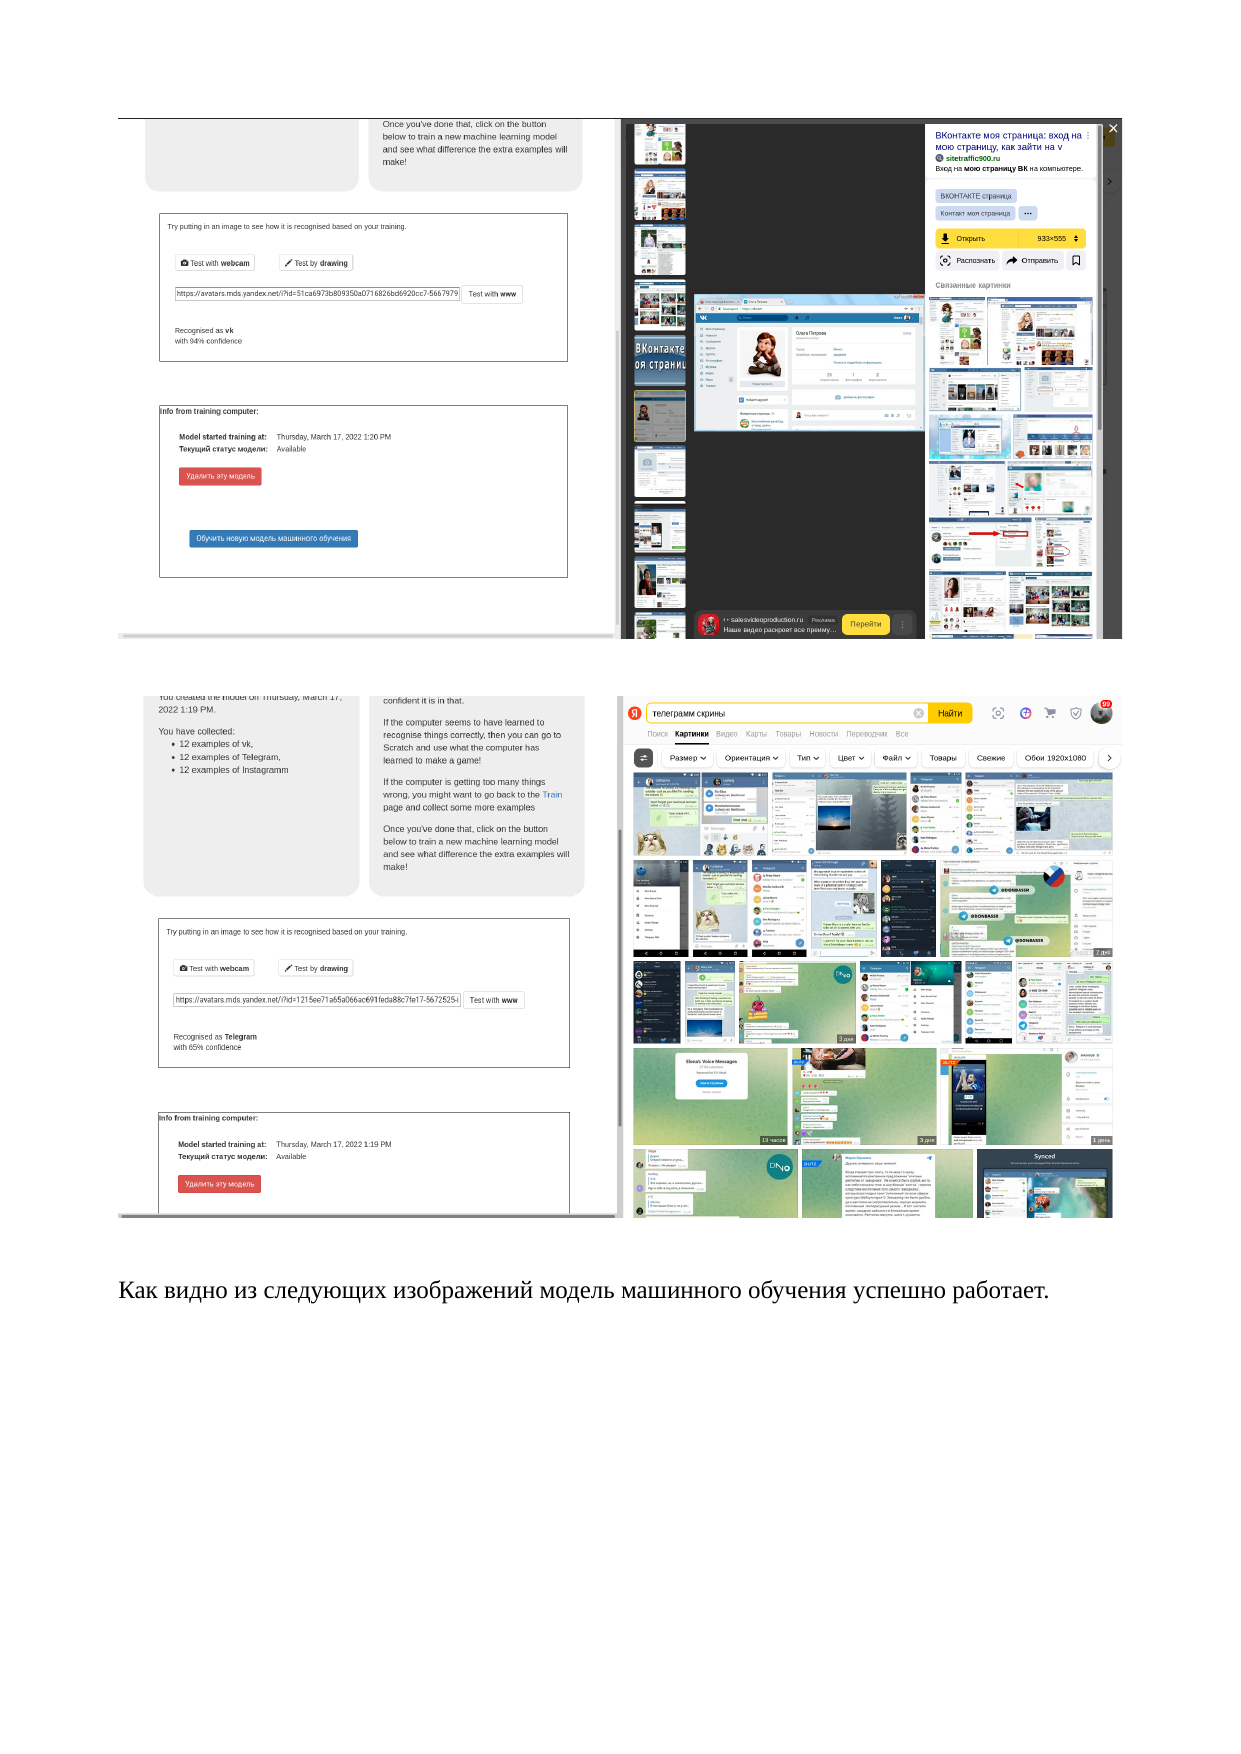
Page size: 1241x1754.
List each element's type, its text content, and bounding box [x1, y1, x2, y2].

text Как видно из следующих изображений модель машинного обучения успешно работает. [118, 1275, 1122, 1304]
picture [118, 696, 1123, 1218]
picture [118, 118, 1123, 639]
